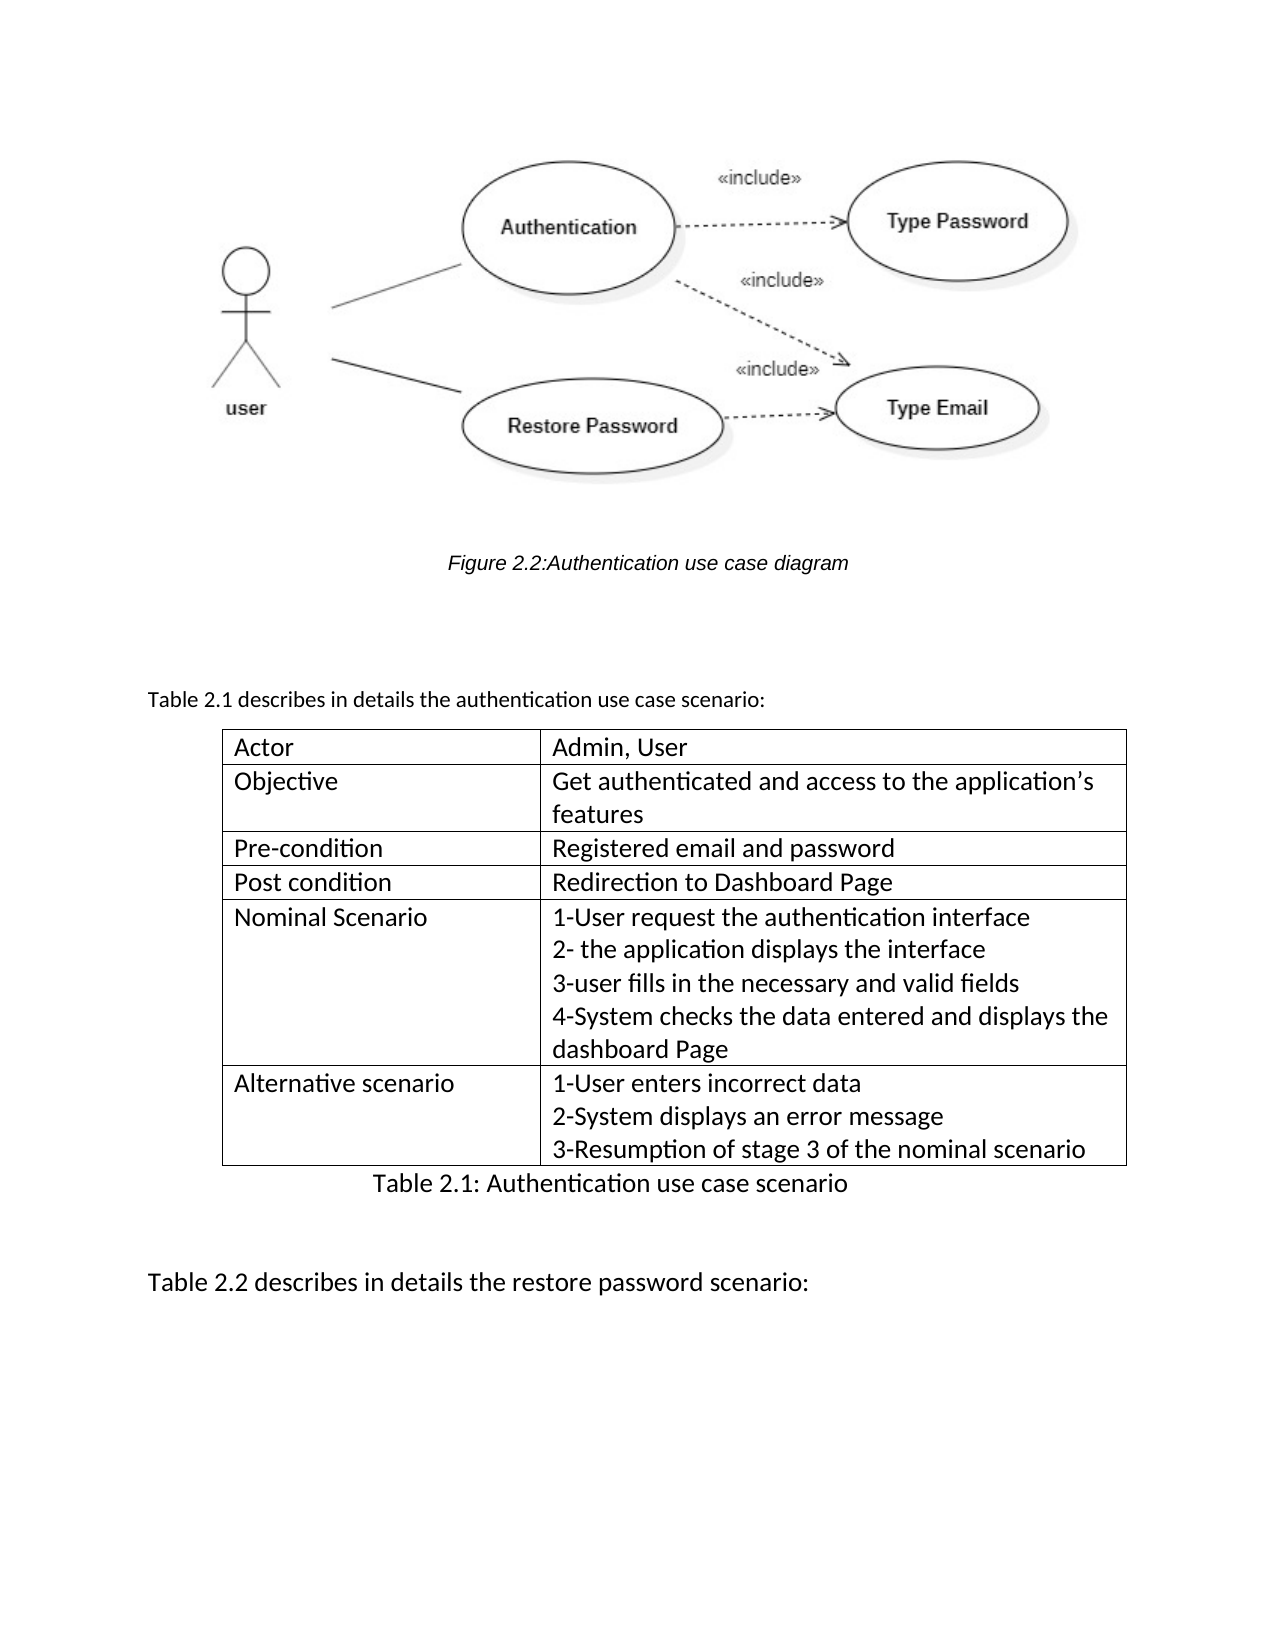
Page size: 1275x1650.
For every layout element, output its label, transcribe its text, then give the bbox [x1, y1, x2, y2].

table_cell Registered email and password [541, 832, 1126, 864]
table_cell Get authenticated and access to the application’s features [541, 765, 1126, 831]
table_cell Alternative scenario [223, 1066, 540, 1165]
text Table 2.1 describes in details the authentication use case scenario: [148, 685, 1127, 713]
table_cell Objective [223, 765, 540, 831]
table_cell Nominal Scenario [223, 900, 540, 1065]
list Table 2.1: Authentication use case scenario [223, 1166, 1127, 1199]
table_cell Redirection to Dashboard Page [541, 866, 1126, 899]
table_cell Pre-condition [223, 832, 540, 864]
table_cell 1-User request the authentication interface 2- the application displays the interface 3-user fills in the necessary and valid fields 4-System checks the data entered and displays the dashboard Page [541, 900, 1126, 1065]
table_header Actor [223, 730, 540, 763]
text Figure ‎2.2:Authentication use case diagram [373, 551, 1127, 574]
table_cell 1-User enters incorrect data 2-System displays an error message 3-Resumption of stage 3 of the nominal scenario [541, 1066, 1126, 1165]
table_header Admin, User [541, 730, 1126, 763]
table_cell Post condition [223, 866, 540, 899]
text Table 2.2 describes in details the restore password scenario: [148, 1265, 1127, 1298]
